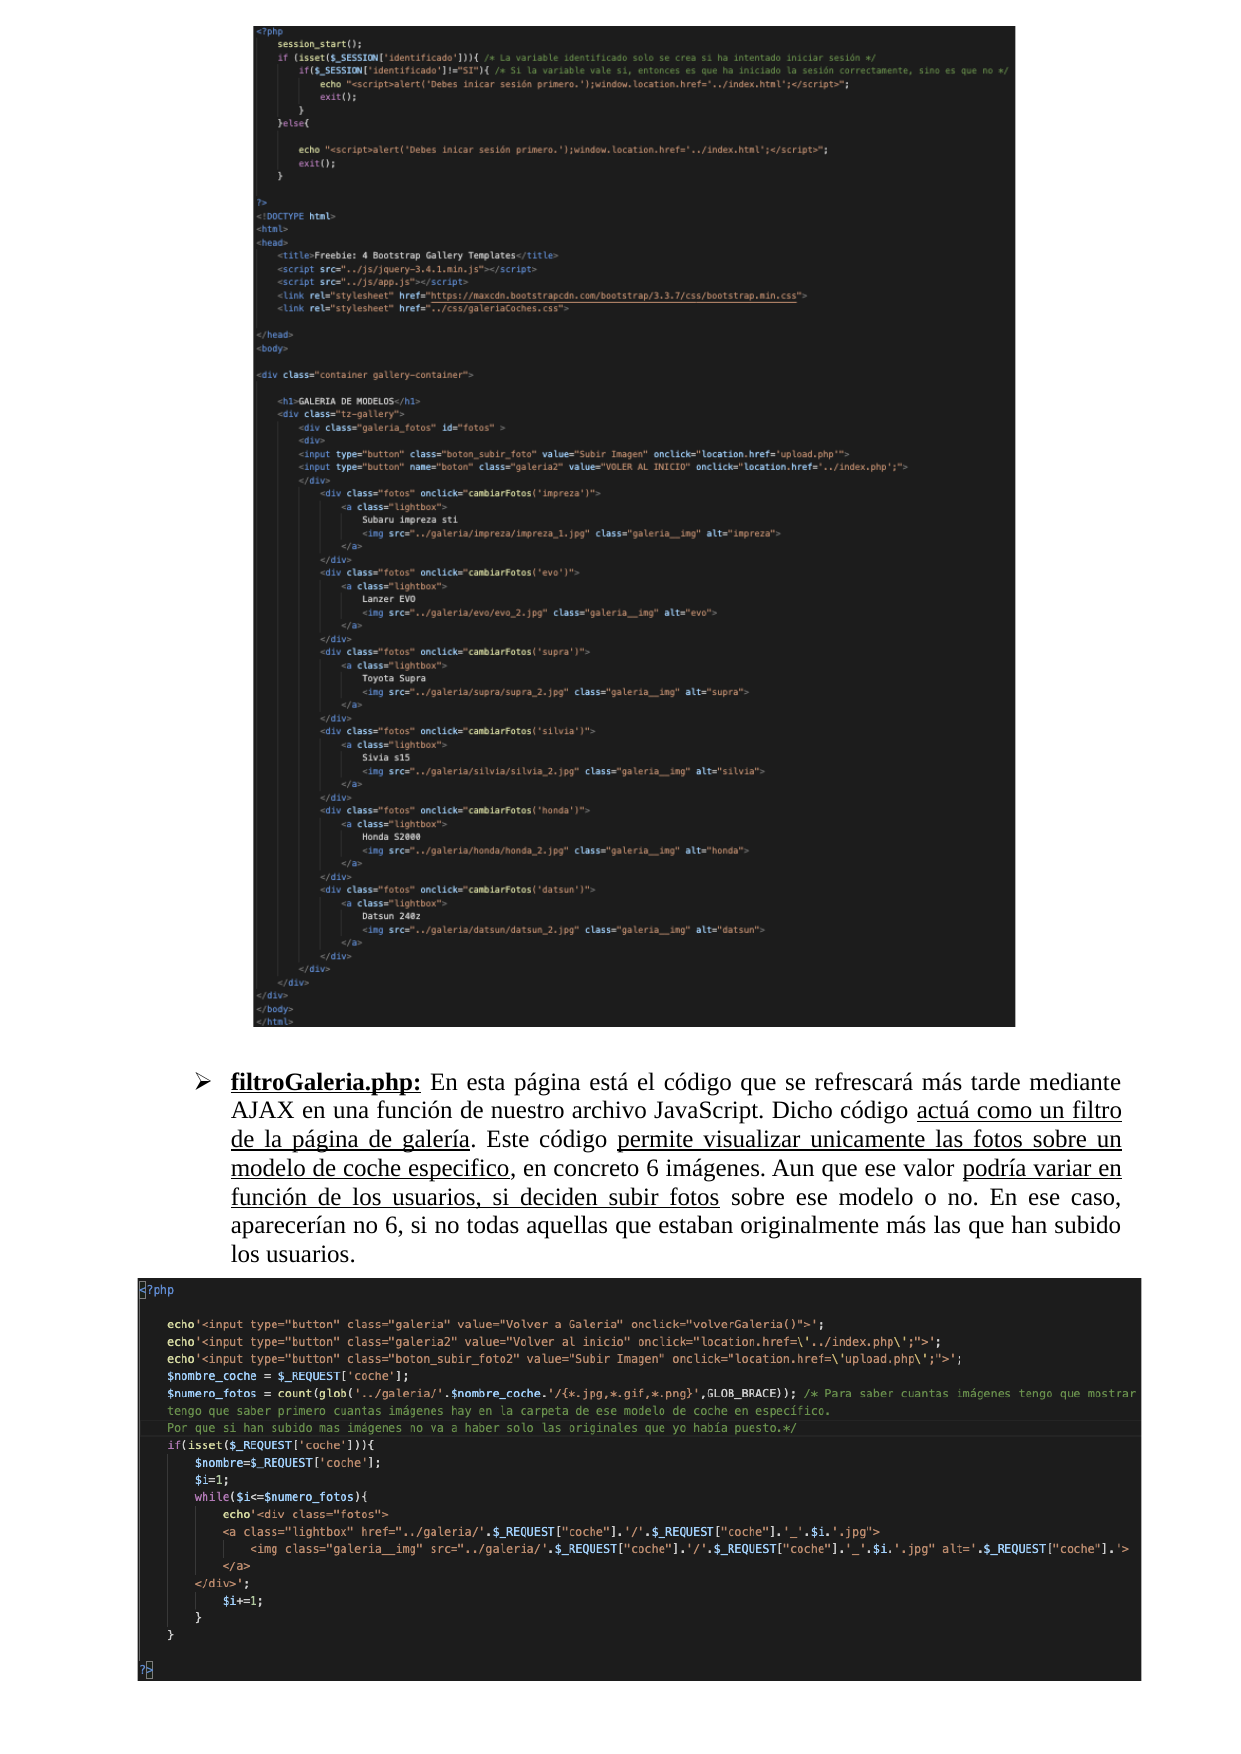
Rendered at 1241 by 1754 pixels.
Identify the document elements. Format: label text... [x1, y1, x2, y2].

picture [253, 26, 1016, 1027]
list filtroGaleria.php: En esta página está el código que se refrescará más tarde mediante AJAX en una función de nuestro archivo JavaScript. Dicho código actuá como un filtro de la página de galería. Este código permite visualizar unicamente las fotos sobre un modelo de coche especifico, en concreto 6 imágenes. Aun que ese valor podría variar en función de los usuarios, si deciden subir fotos sobre ese modelo o no. En ese caso, aparecerían no 6, si no todas aquellas que estaban originalmente más las que han subido los usuarios. [193, 1067, 1122, 1268]
picture [137, 1278, 1142, 1681]
